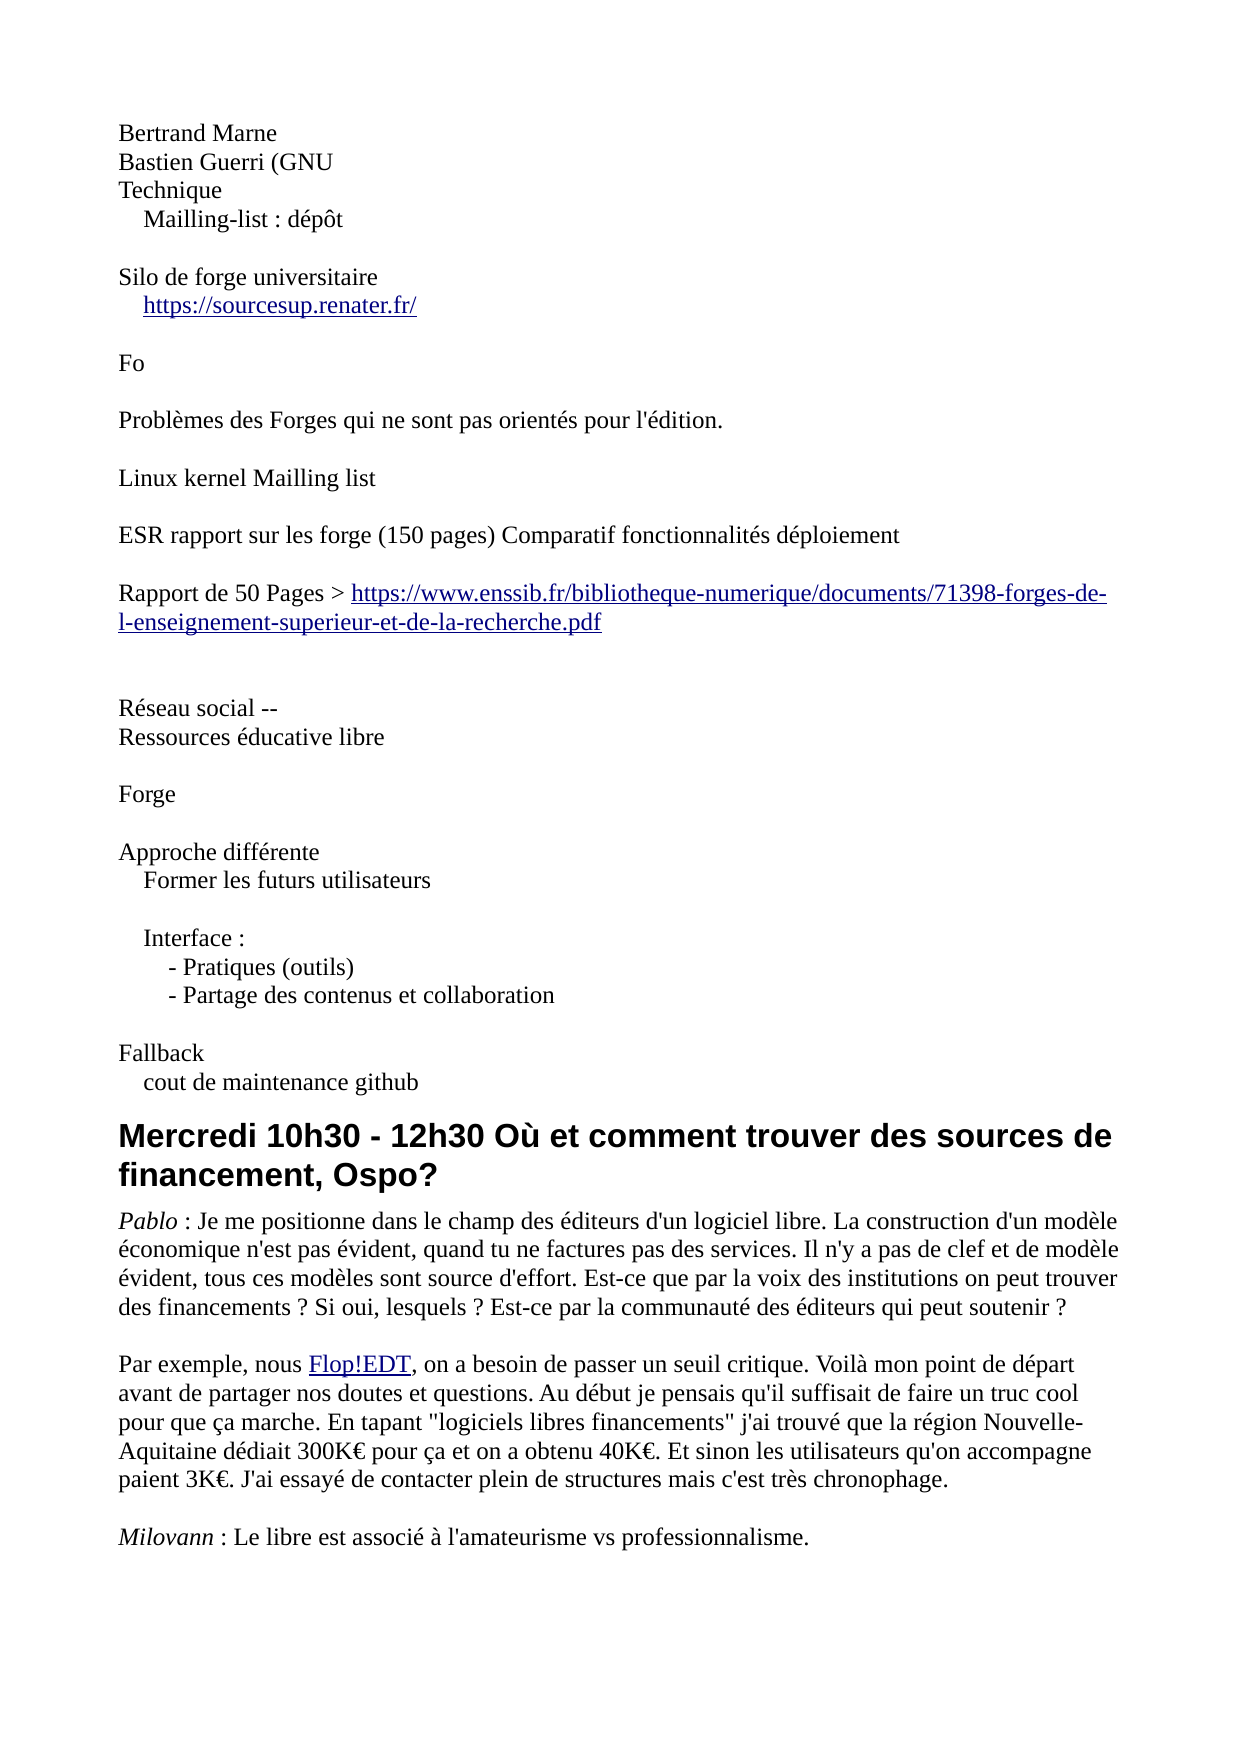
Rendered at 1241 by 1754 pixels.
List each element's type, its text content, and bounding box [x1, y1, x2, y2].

text Forge [118, 779, 1122, 808]
text Approche différente [118, 837, 1122, 866]
text - Pratiques (outils) [118, 952, 1122, 981]
text https://sourcesup.renater.fr/ [118, 291, 1122, 319]
text - Partage des contenus et collaboration [118, 981, 1122, 1009]
text Silo de forge universitaire [118, 262, 1122, 291]
text Technique [118, 176, 1122, 204]
text Ressources éducative libre [118, 722, 1122, 751]
text Fallback [118, 1038, 1122, 1067]
text Milovann : Le libre est associé à l'amateurisme vs professionnalisme. [118, 1522, 1122, 1551]
text Problèmes des Forges qui ne sont pas orientés pour l'édition. [118, 406, 1122, 434]
text Mailling-list : dépôt [118, 204, 1122, 233]
text Bastien Guerri (GNU [118, 147, 1122, 176]
text Par exemple, nous Flop!EDT, on a besoin de passer un seuil critique. Voilà mon point de départ avant de partager nos doutes et questions. Au début je pensais qu'il suffisait de faire un truc cool pour que ça marche. En tapant "logiciels libres financements" j'ai trouvé que la région Nouvelle-Aquitaine dédiait 300K€ pour ça et on a obtenu 40K€. Et sinon les utilisateurs qu'on accompagne paient 3K€. J'ai essayé de contacter plein de structures mais c'est très chronophage. [118, 1349, 1122, 1493]
text Réseau social -- [118, 693, 1122, 722]
text Linux kernel Mailling list [118, 463, 1122, 492]
text Pablo : Je me positionne dans le champ des éditeurs d'un logiciel libre. La construction d'un modèle économique n'est pas évident, quand tu ne factures pas des services. Il n'y a pas de clef et de modèle évident, tous ces modèles sont source d'effort. Est-ce que par la voix des institutions on peut trouver des financements ? Si oui, lesquels ? Est-ce par la communauté des éditeurs qui peut soutenir ? [118, 1206, 1122, 1321]
text Rapport de 50 Pages > https://www.enssib.fr/bibliotheque-numerique/documents/71398-forges-de-l-enseignement-superieur-et-de-la-recherche.pdf [118, 578, 1122, 636]
subtitle Mercredi 10h30 - 12h30 Où et comment trouver des sources de financement, Ospo? [118, 1116, 1122, 1193]
text Interface : [118, 923, 1122, 952]
text ESR rapport sur les forge (150 pages) Comparatif fonctionnalités déploiement [118, 521, 1122, 549]
text Fo [118, 348, 1122, 377]
text Former les futurs utilisateurs [118, 866, 1122, 894]
text cout de maintenance github [118, 1067, 1122, 1096]
text Bertrand Marne [118, 118, 1122, 147]
